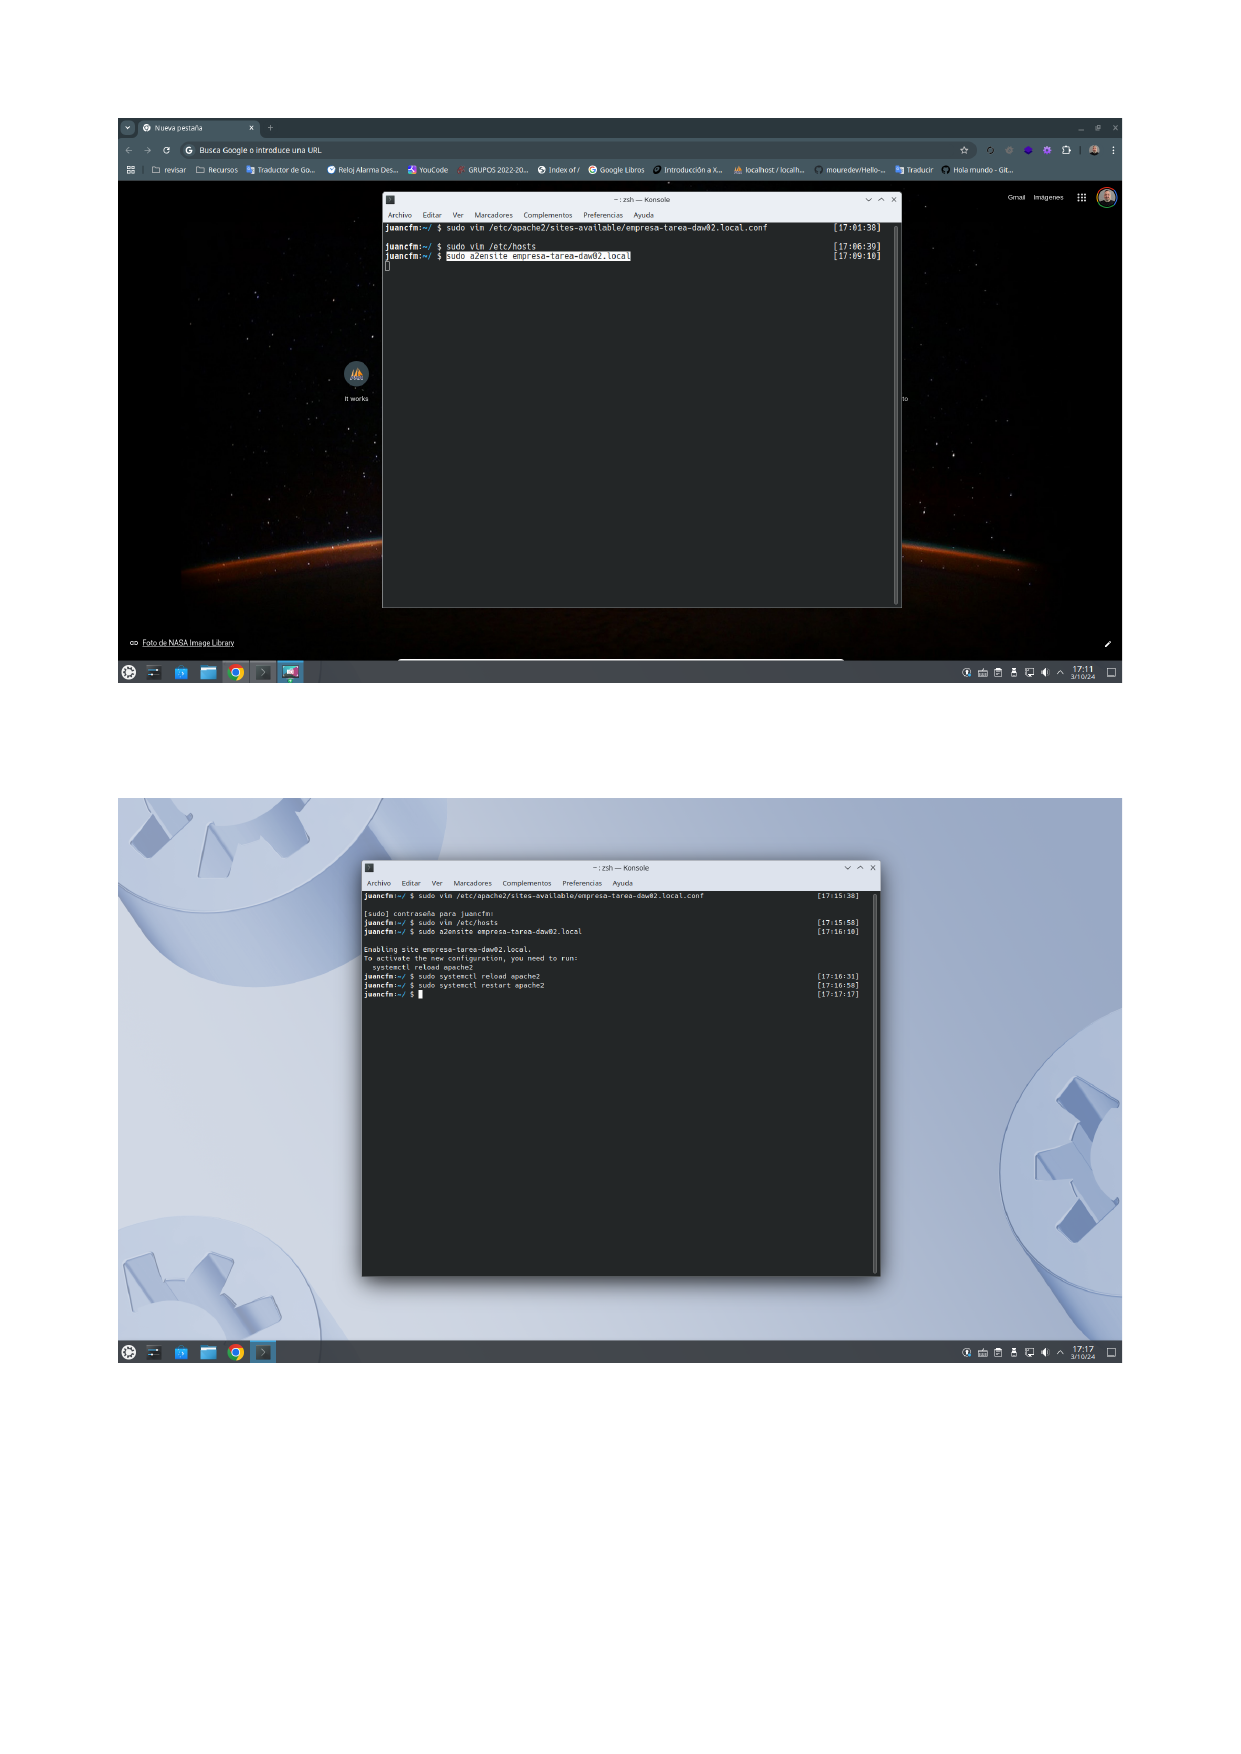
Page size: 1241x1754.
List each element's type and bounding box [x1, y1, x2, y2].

picture [118, 118, 1123, 683]
picture [118, 798, 1123, 1363]
